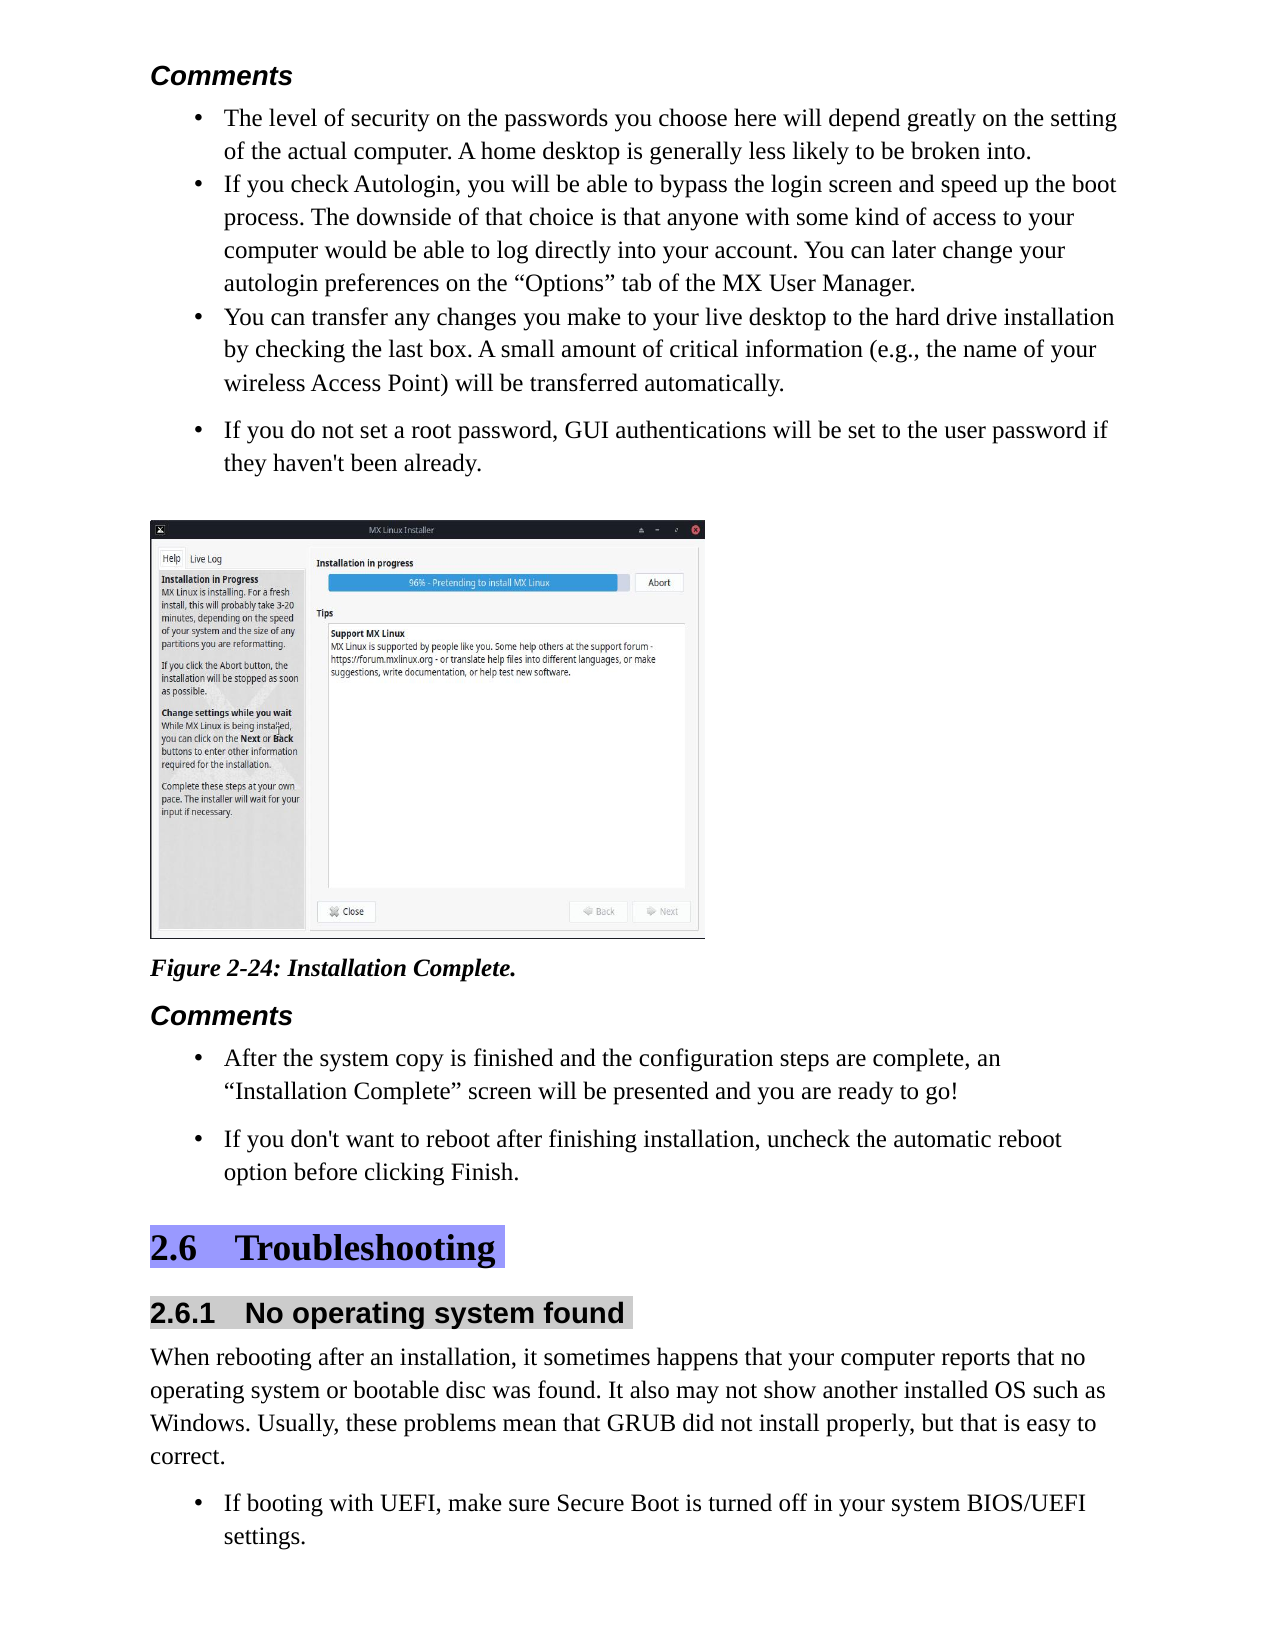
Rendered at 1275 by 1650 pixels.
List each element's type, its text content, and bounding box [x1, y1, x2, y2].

subtitle 2.6.1 No operating system found [633, 1296, 1125, 1329]
list If you check Autologin, you will be able to bypass the login screen and speed up the boot process. The downside of that choice is that anyone with some kind of access to your computer would be able to log directly into your account. You can later change your autologin preferences on the “Options” tab of the MX User Manager. [194, 169, 1125, 297]
text Figure 2-24: Installation Complete. [150, 953, 1125, 982]
subtitle 2.6 Troubleshooting [505, 1225, 1125, 1268]
subtitle Comments [150, 59, 1125, 91]
list If you don't want to reboot after finishing installation, uncheck the automatic reboot option before clicking Finish. [194, 1124, 1125, 1186]
list The level of security on the passwords you choose here will depend greatly on the setting of the actual computer. A home desktop is generally less likely to be broken into. [194, 103, 1125, 165]
text When rebooting after an installation, it sometimes happens that your computer reports that no operating system or bootable disc was found. It also may not show another installed OS such as Windows. Usually, these problems mean that GRUB did not install properly, but that is easy to correct. [150, 1342, 1125, 1469]
list If booting with UEFI, make sure Secure Boot is turned off in your system BIOS/UEFI settings. [194, 1488, 1125, 1550]
subtitle Comments [150, 999, 1125, 1031]
list You can transfer any changes you make to your live desktop to the hard drive installation by checking the last box. A small amount of critical information (e.g., the name of your wireless Access Point) will be transferred automatically. [194, 302, 1125, 396]
picture [150, 520, 705, 939]
list If you do not set a root password, GUI authentications will be set to the user password if they haven't been already. [194, 415, 1125, 477]
list After the system copy is finished and the configuration steps are complete, an “Installation Complete” screen will be presented and you are ready to go! [194, 1043, 1125, 1105]
